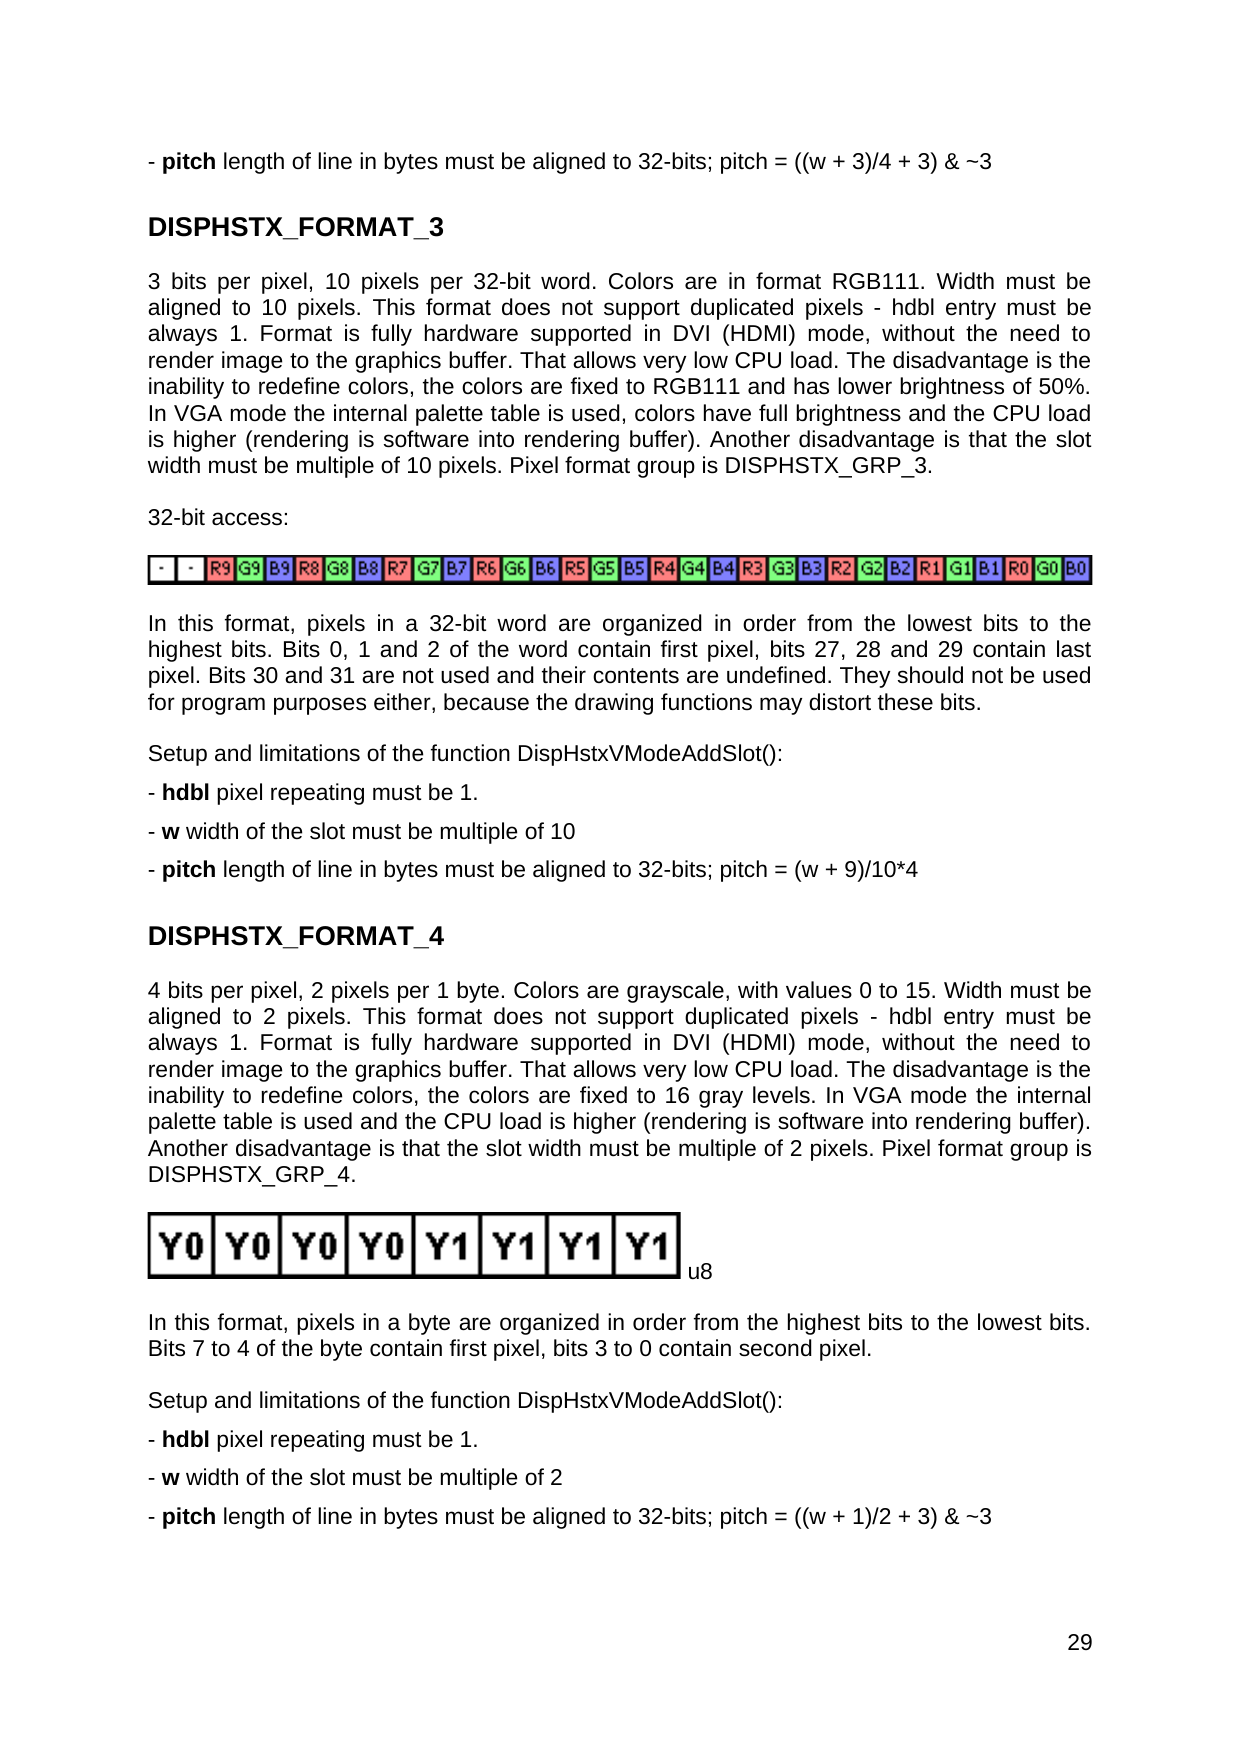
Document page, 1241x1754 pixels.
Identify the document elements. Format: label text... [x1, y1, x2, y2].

subtitle DISPHSTX_FORMAT_3 [148, 211, 1093, 243]
text - hdbl pixel repeating must be 1. [148, 779, 1093, 805]
text u8 [148, 1212, 1093, 1284]
picture [147, 555, 1093, 585]
text In this format, pixels in a 32-bit word are organized in order from the lowest bits to the highest bits. Bits 0, 1 and 2 of the word contain first pixel, bits 27, 28 and 29 contain last pixel. Bits 30 and 31 are not used and their contents are undefined. They should not be used for program purposes either, because the drawing functions may distort these bits. [148, 609, 1093, 715]
picture [147, 1212, 681, 1279]
text 3 bits per pixel, 10 pixels per 32-bit word. Colors are in format RGB111. Width must be aligned to 10 pixels. This format does not support duplicated pixels - hdbl entry must be always 1. Format is fully hardware supported in DVI (HDMI) mode, without the need to render image to the graphics buffer. That allows very low CPU load. The disadvantage is the inability to redefine colors, the colors are fixed to RGB111 and has lower brightness of 50%. In VGA mode the internal palette table is used, colors have full brightness and the CPU load is higher (rendering is software into rendering buffer). Another disadvantage is that the slot width must be multiple of 10 pixels. Pixel format group is DISPHSTX_GRP_3. [148, 268, 1093, 478]
text - pitch length of line in bytes must be aligned to 32-bits; pitch = ((w + 3)/4 + 3) & ~3 [148, 148, 1093, 174]
text Setup and limitations of the function DispHstxVModeAddSlot(): [148, 1387, 1093, 1413]
text 32-bit access: [148, 503, 1093, 530]
text - w width of the slot must be multiple of 2 [148, 1464, 1093, 1491]
text In this format, pixels in a byte are organized in order from the highest bits to the lowest bits. Bits 7 to 4 of the byte contain first pixel, bits 3 to 0 contain second pixel. [148, 1309, 1093, 1362]
text - w width of the slot must be multiple of 10 [148, 818, 1093, 844]
text - hdbl pixel repeating must be 1. [148, 1426, 1093, 1452]
text - pitch length of line in bytes must be aligned to 32-bits; pitch = ((w + 1)/2 + 3) & ~3 [148, 1503, 1093, 1529]
text Setup and limitations of the function DispHstxVModeAddSlot(): [148, 740, 1093, 766]
subtitle DISPHSTX_FORMAT_4 [148, 920, 1093, 952]
text - pitch length of line in bytes must be aligned to 32-bits; pitch = (w + 9)/10*4 [148, 856, 1093, 883]
text 4 bits per pixel, 2 pixels per 1 byte. Colors are grayscale, with values 0 to 15. Width must be aligned to 2 pixels. This format does not support duplicated pixels - hdbl entry must be always 1. Format is fully hardware supported in DVI (HDMI) mode, without the need to render image to the graphics buffer. That allows very low CPU load. The disadvantage is the inability to redefine colors, the colors are fixed to 16 gray levels. In VGA mode the internal palette table is used and the CPU load is higher (rendering is software into rendering buffer). Another disadvantage is that the slot width must be multiple of 2 pixels. Pixel format group is DISPHSTX_GRP_4. [148, 977, 1093, 1187]
